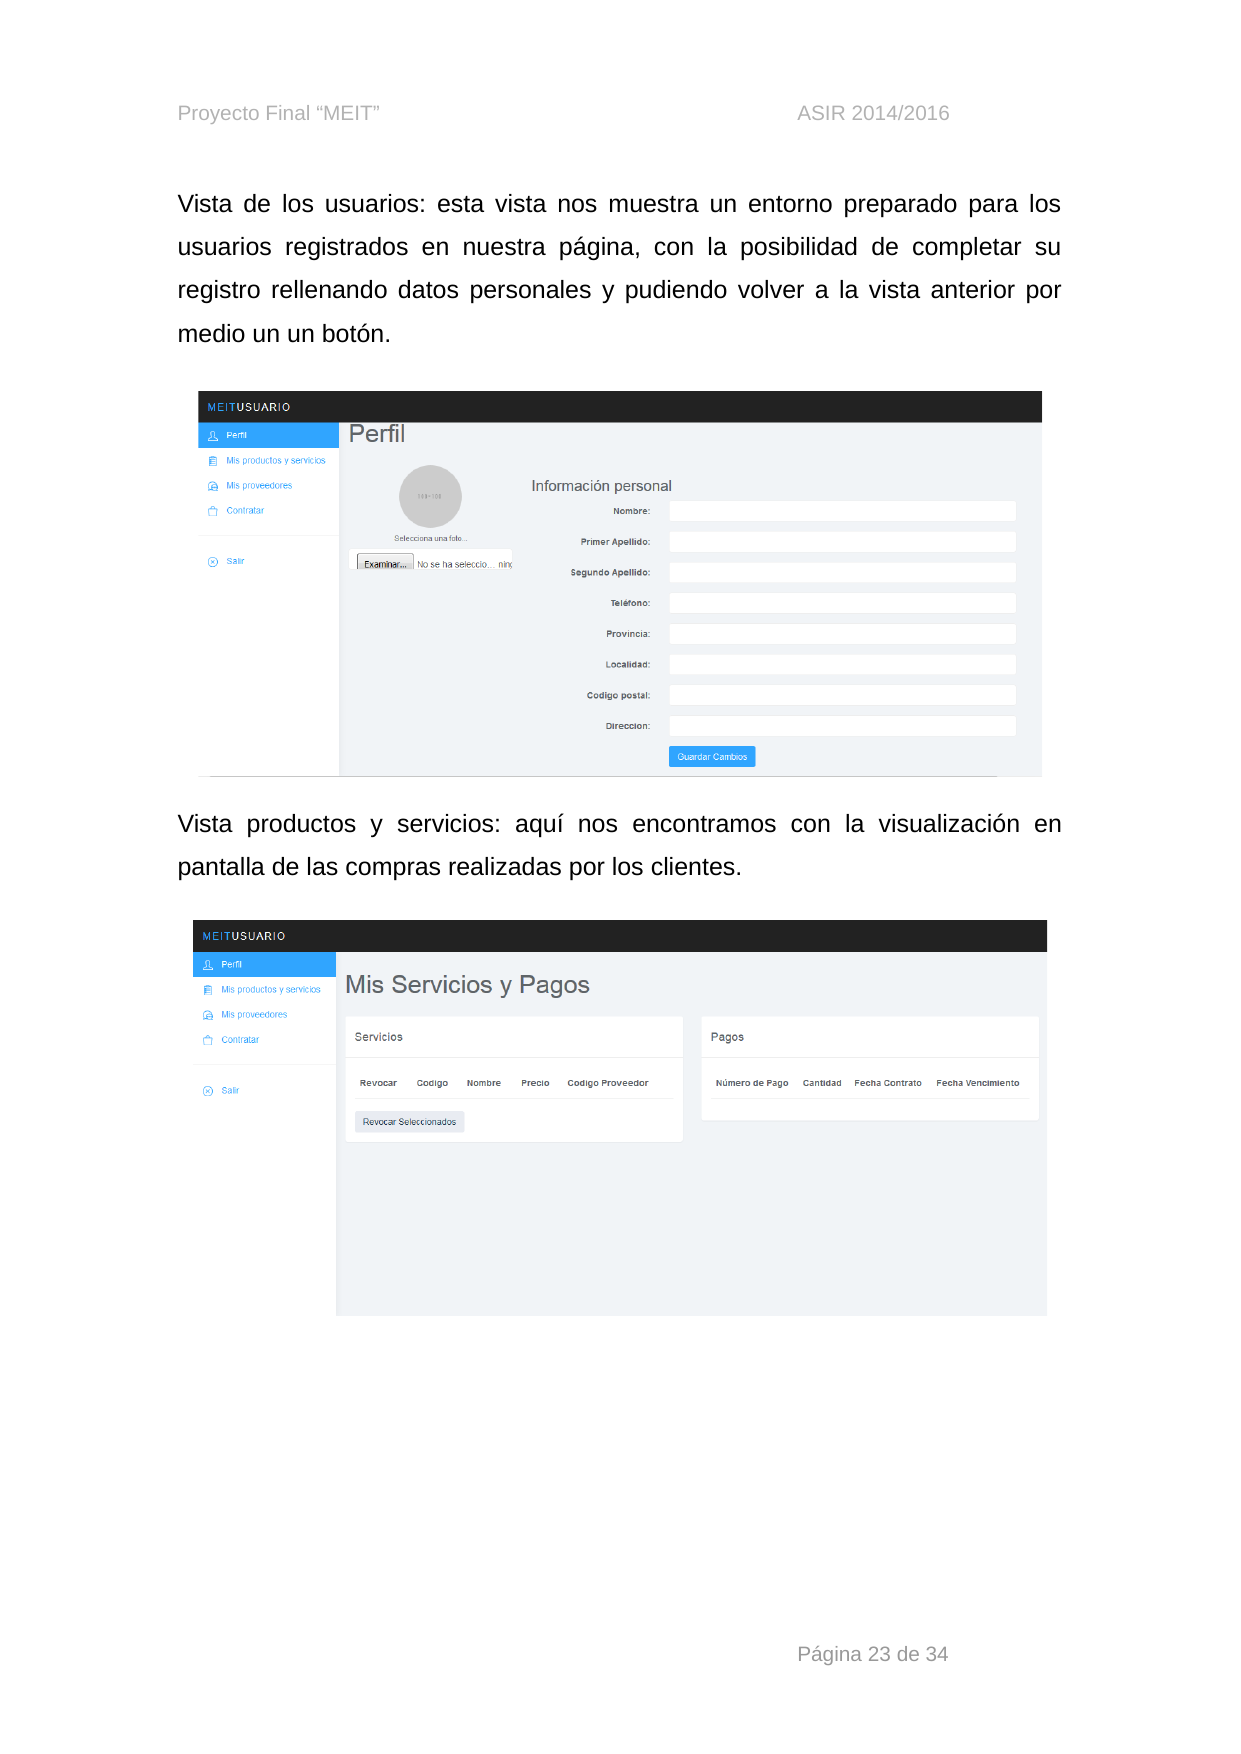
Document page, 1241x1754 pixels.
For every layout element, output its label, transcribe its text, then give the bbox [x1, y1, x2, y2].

picture [193, 920, 1048, 1316]
text Vista productos y servicios: aquí nos encontramos con la visualización en pantalla de las compras realizadas por los clientes. [177, 771, 1063, 881]
text Vista de los usuarios: esta vista nos muestra un entorno preparado para los usuarios registrados en nuestra página, con la posibilidad de completar su registro rellenando datos personales y pudiendo volver a la vista anterior por medio un un botón. [177, 189, 1063, 347]
picture [198, 391, 1043, 777]
